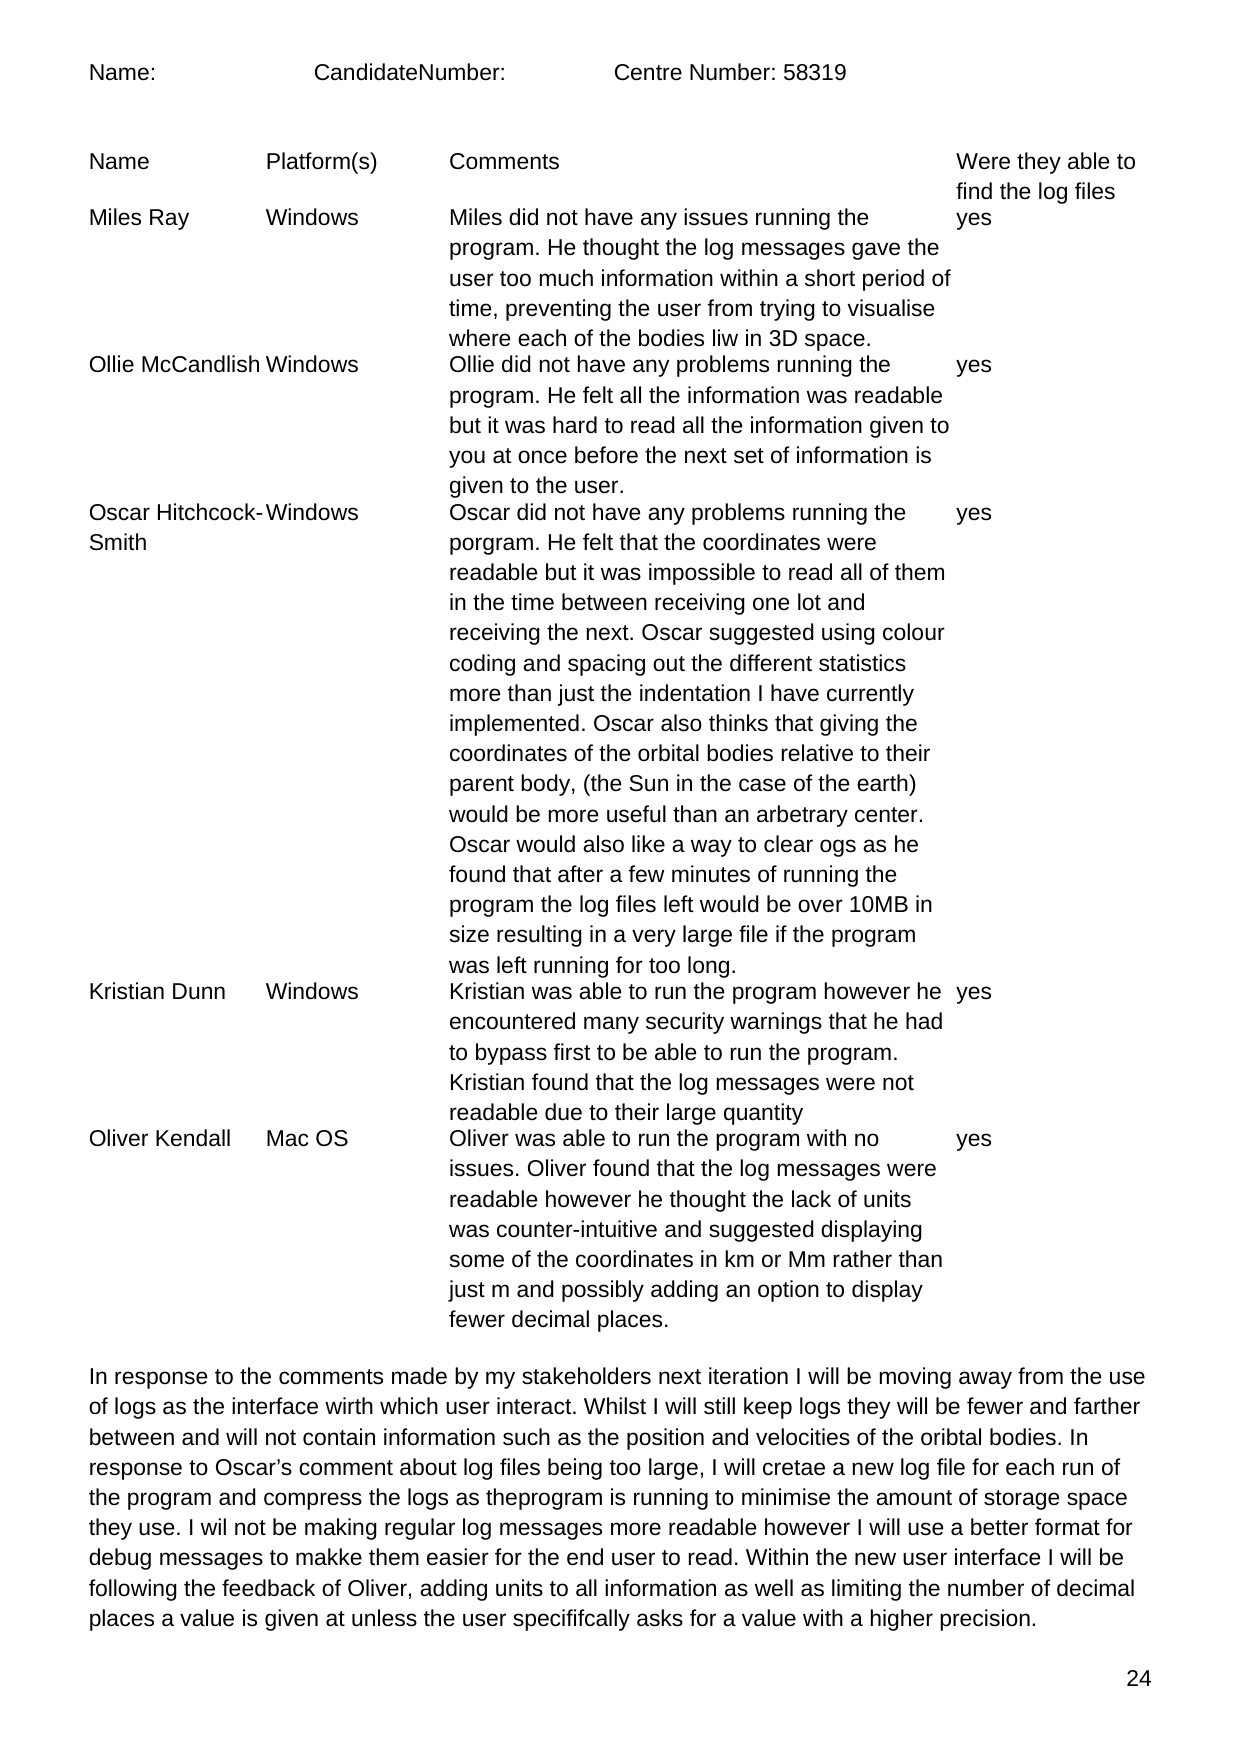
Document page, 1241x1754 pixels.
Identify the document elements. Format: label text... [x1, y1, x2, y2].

table_cell Windows [266, 499, 449, 978]
table_cell Windows [266, 204, 449, 351]
table_cell Miles did not have any issues running the program. He thought the log messages gave the user too much information within a short period of time, preventing the user from trying to visualise where each of the bodies liw in 3D space. [449, 204, 956, 351]
table_cell yes [956, 978, 1152, 1125]
table_cell Kristian was able to run the program however he encountered many security warnings that he had to bypass first to be able to run the program. Kristian found that the log messages were not readable due to their large quantity [449, 978, 956, 1125]
table_cell yes [956, 351, 1152, 498]
table_cell Oliver Kendall [89, 1125, 266, 1333]
table_cell Windows [266, 351, 449, 498]
table_cell Miles Ray [89, 204, 266, 351]
table_cell yes [956, 499, 1152, 978]
table_cell Oscar Hitchcock-Smith [89, 499, 266, 978]
table_header Name [89, 148, 266, 204]
table_header Were they able to find the log files [956, 148, 1152, 204]
table_cell Oscar did not have any problems running the porgram. He felt that the coordinates were readable but it was impossible to read all of them in the time between receiving one lot and receiving the next. Oscar suggested using colour coding and spacing out the different statistics more than just the indentation I have currently implemented. Oscar also thinks that giving the coordinates of the orbital bodies relative to their parent body, (the Sun in the case of the earth) would be more useful than an arbetrary center. Oscar would also like a way to clear ogs as he found that after a few minutes of running the program the log files left would be over 10MB in size resulting in a very large file if the program was left running for too long. [449, 499, 956, 978]
table_cell Ollie did not have any problems running the program. He felt all the information was readable but it was hard to read all the information given to you at once before the next set of information is given to the user. [449, 351, 956, 498]
table_header Platform(s) [266, 148, 449, 204]
table_cell Mac OS [266, 1125, 449, 1333]
table_cell Ollie McCandlish [89, 351, 266, 498]
table_cell yes [956, 1125, 1152, 1333]
table_header Comments [449, 148, 956, 204]
table_cell Kristian Dunn [89, 978, 266, 1125]
table_cell Windows [266, 978, 449, 1125]
table_cell Oliver was able to run the program with no issues. Oliver found that the log messages were readable however he thought the lack of units was counter-intuitive and suggested displaying some of the coordinates in km or Mm rather than just m and possibly adding an option to display fewer decimal places. [449, 1125, 956, 1333]
text In response to the comments made by my stakeholders next iteration I will be moving away from the use of logs as the interface wirth which user interact. Whilst I will still keep logs they will be fewer and farther between and will not contain information such as the position and velocities of the oribtal bodies. In response to Oscar’s comment about log files being too large, I will cretae a new log file for each run of the program and compress the logs as theprogram is running to minimise the amount of storage space they use. I wil not be making regular log messages more readable however I will use a better format for debug messages to makke them easier for the end user to read. Within the new user interface I will be following the feedback of Oliver, adding units to all information as well as limiting the number of decimal places a value is given at unless the user specififcally asks for a value with a higher precision. [88, 1363, 1152, 1631]
table_cell yes [956, 204, 1152, 351]
